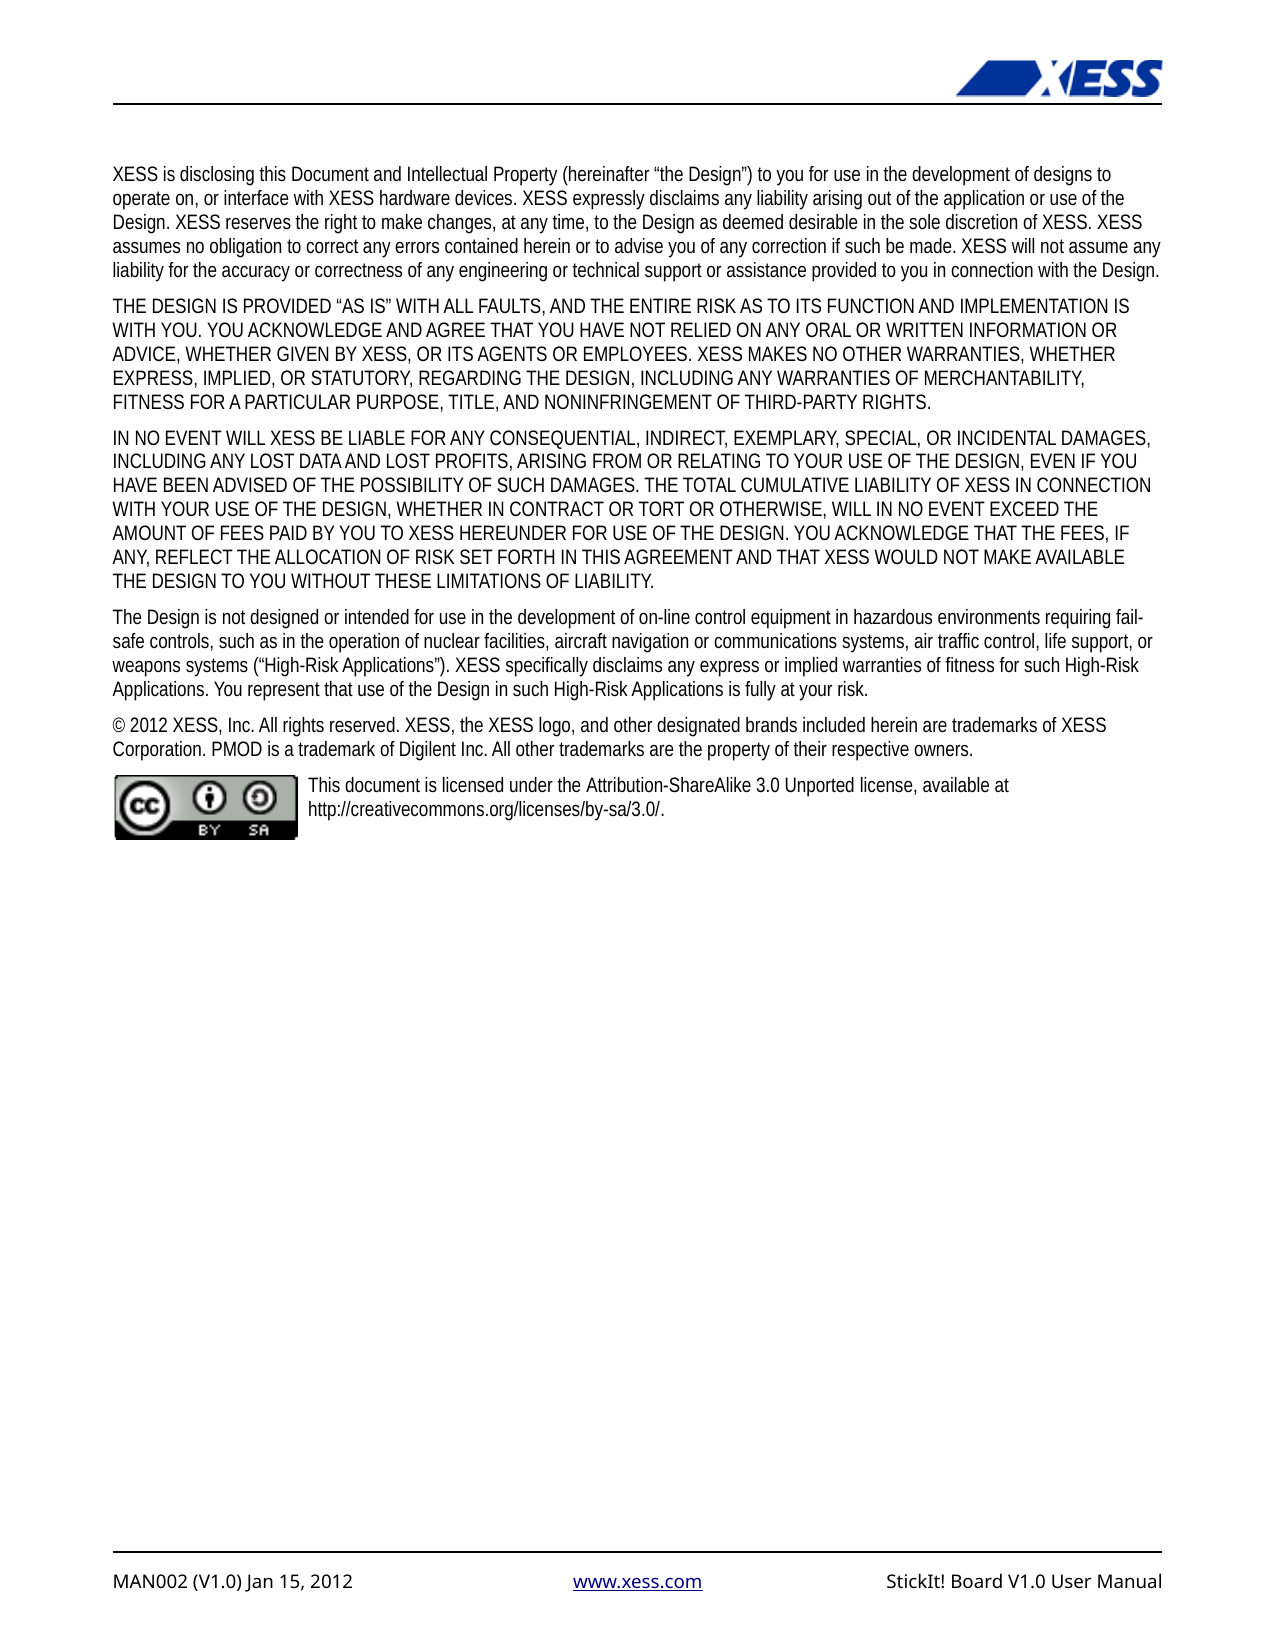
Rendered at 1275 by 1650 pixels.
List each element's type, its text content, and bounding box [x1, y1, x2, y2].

text This document is licensed under the Attribution-ShareAlike 3.0 Unported license, available at http://creativecommons.org/licenses/by-sa/3.0/. [308, 773, 1162, 821]
picture [114, 775, 298, 840]
text © 2012 XESS, Inc. All rights reserved. XESS, the XESS logo, and other designated brands included herein are trademarks of XESS Corporation. PMOD is a trademark of Digilent Inc. All other trademarks are the property of their respective owners. [112, 713, 1162, 761]
text IN NO EVENT WILL XESS BE LIABLE FOR ANY CONSEQUENTIAL, INDIRECT, EXEMPLARY, SPECIAL, OR INCIDENTAL DAMAGES, INCLUDING ANY LOST DATA AND LOST PROFITS, ARISING FROM OR RELATING TO YOUR USE OF THE DESIGN, EVEN IF YOU HAVE BEEN ADVISED OF THE POSSIBILITY OF SUCH DAMAGES. THE TOTAL CUMULATIVE LIABILITY OF XESS IN CONNECTION WITH YOUR USE OF THE DESIGN, WHETHER IN CONTRACT OR TORT OR OTHERWISE, WILL IN NO EVENT EXCEED THE AMOUNT OF FEES PAID BY YOU TO XESS HEREUNDER FOR USE OF THE DESIGN. YOU ACKNOWLEDGE THAT THE FEES, IF ANY, REFLECT THE ALLOCATION OF RISK SET FORTH IN THIS AGREEMENT AND THAT XESS WOULD NOT MAKE AVAILABLE THE DESIGN TO YOU WITHOUT THESE LIMITATIONS OF LIABILITY. [112, 426, 1162, 593]
text The Design is not designed or intended for use in the development of on-line control equipment in hazardous environments requiring fail-safe controls, such as in the operation of nuclear facilities, aircraft navigation or communications systems, air traffic control, life support, or weapons systems (“High-Risk Applications”). XESS specifically disclaims any express or implied warranties of fitness for such High-Risk Applications. You represent that use of the Design in such High-Risk Applications is fully at your risk. [112, 605, 1162, 701]
text THE DESIGN IS PROVIDED “AS IS” WITH ALL FAULTS, AND THE ENTIRE RISK AS TO ITS FUNCTION AND IMPLEMENTATION IS WITH YOU. YOU ACKNOWLEDGE AND AGREE THAT YOU HAVE NOT RELIED ON ANY ORAL OR WRITTEN INFORMATION OR ADVICE, WHETHER GIVEN BY XESS, OR ITS AGENTS OR EMPLOYEES. XESS MAKES NO OTHER WARRANTIES, WHETHER EXPRESS, IMPLIED, OR STATUTORY, REGARDING THE DESIGN, INCLUDING ANY WARRANTIES OF MERCHANTABILITY, FITNESS FOR A PARTICULAR PURPOSE, TITLE, AND NONINFRINGEMENT OF THIRD-PARTY RIGHTS. [112, 294, 1162, 413]
picture [955, 60, 1163, 97]
text XESS is disclosing this Document and Intellectual Property (hereinafter “the Design”) to you for use in the development of designs to operate on, or interface with XESS hardware devices. XESS expressly disclaims any liability arising out of the application or use of the Design. XESS reserves the right to make changes, at any time, to the Design as deemed desirable in the sole discretion of XESS. XESS assumes no obligation to correct any errors contained herein or to advise you of any correction if such be made. XESS will not assume any liability for the accuracy or correctness of any engineering or technical support or assistance provided to you in connection with the Design. [112, 162, 1162, 282]
